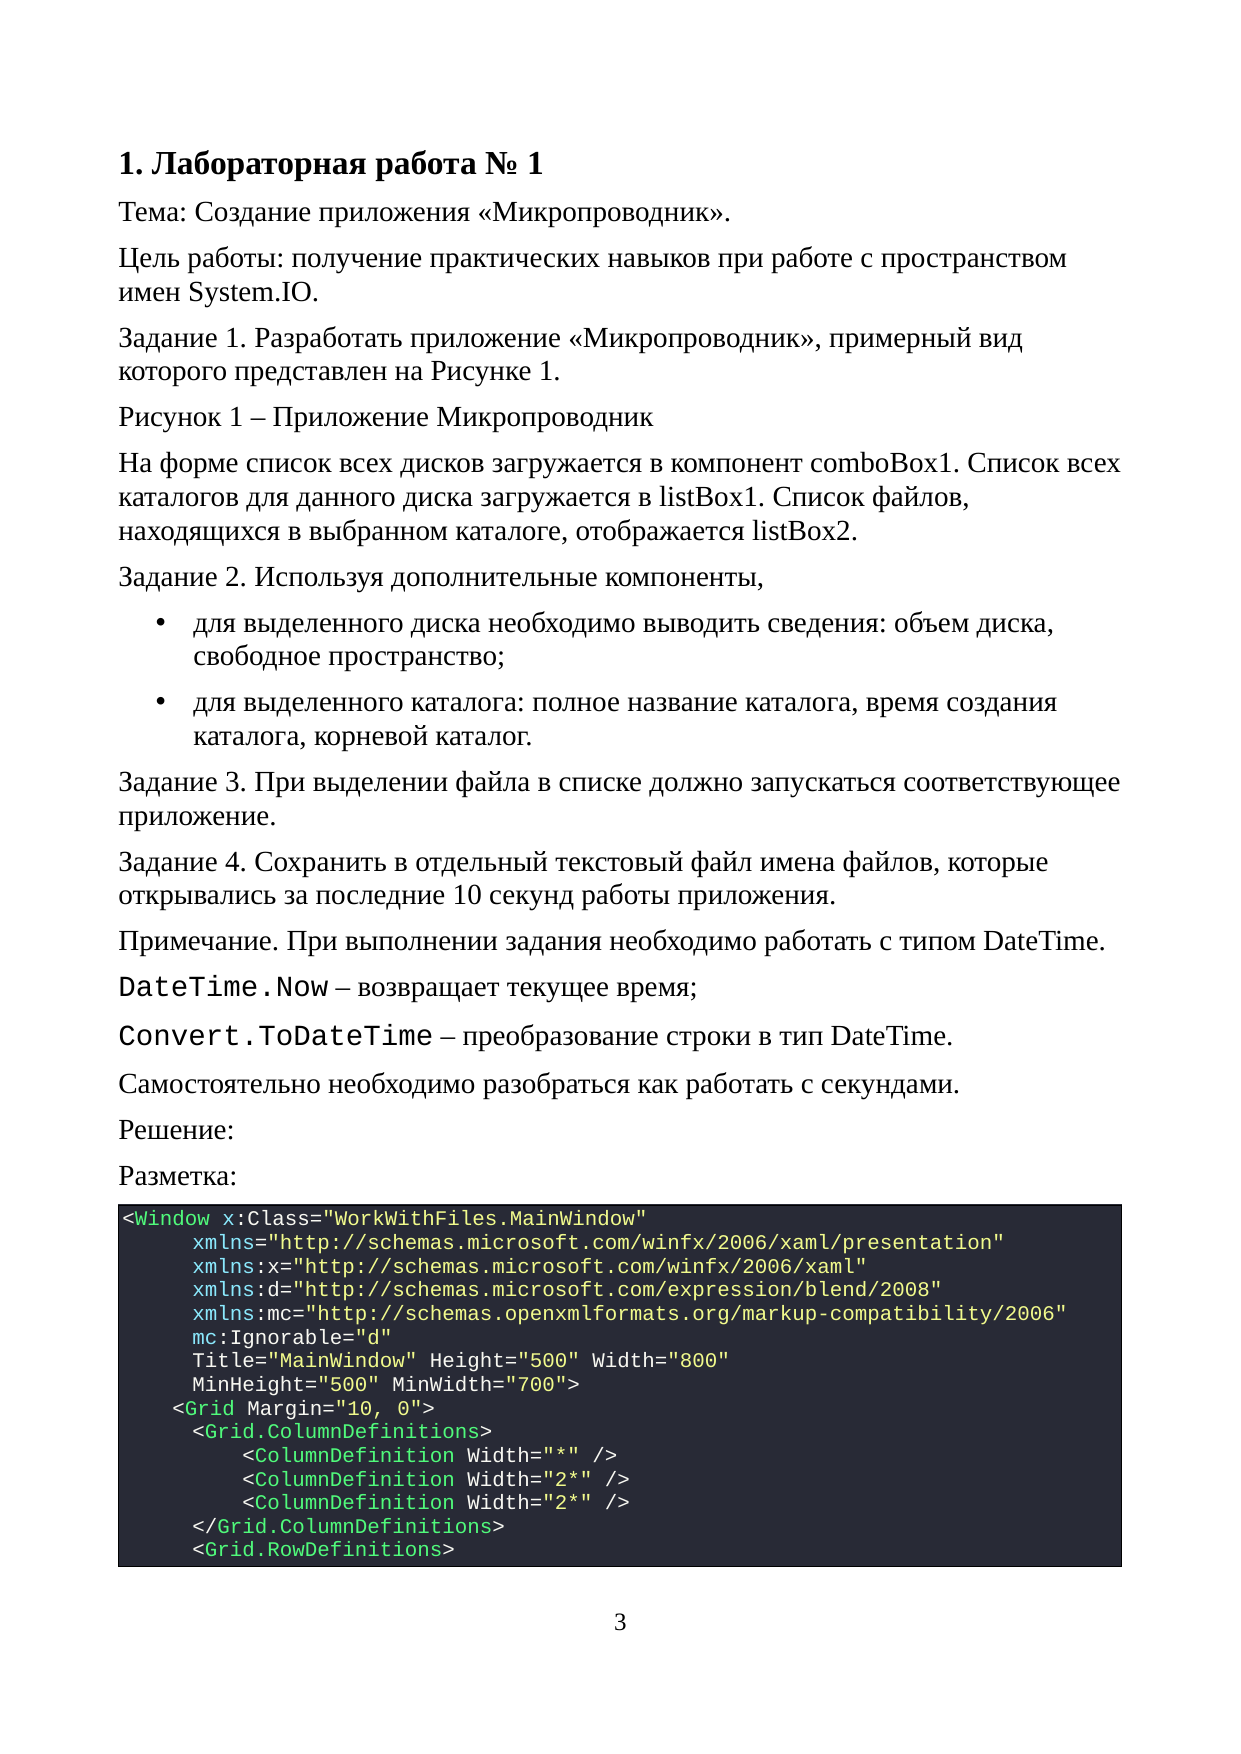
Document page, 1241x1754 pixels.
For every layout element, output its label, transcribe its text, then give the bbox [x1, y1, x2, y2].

text Цель работы: получение практических навыков при работе с пространством имен System.IO. [118, 240, 1122, 307]
text Convert.ToDateTime – преобразование строки в тип DateTime. [118, 1018, 1122, 1054]
subtitle Лабораторная работа № 1 [118, 143, 1122, 182]
text <ColumnDefinition Width="2*" /> [119, 1464, 1121, 1488]
text На форме список всех дисков загружается в компонент comboBox1. Список всех каталогов для данного диска загружается в listBox1. Список файлов, находящихся в выбранном каталоге, отображается listBox2. [118, 446, 1122, 546]
text <Grid.RowDefinitions> [119, 1536, 1121, 1566]
text xmlns:mc="http://schemas.openxmlformats.org/markup-compatibility/2006" [119, 1299, 1121, 1323]
list для выделенного каталога: полное название каталога, время создания каталога, корневой каталог. [156, 684, 1122, 752]
text Примечание. При выполнении задания необходимо работать с типом DateTime. [118, 923, 1122, 957]
text <Window x:Class="WorkWithFiles.MainWindow" [119, 1206, 1121, 1228]
text Самостоятельно необходимо разобраться как работать с секундами. [118, 1066, 1122, 1100]
text DateTime.Now – возвращает текущее время; [118, 969, 1122, 1005]
text mc:Ignorable="d" [119, 1323, 1121, 1346]
text Задание 4. Сохранить в отдельный текстовый файл имена файлов, которые открывались за последние 10 секунд работы приложения. [118, 844, 1122, 911]
text Решение: [118, 1112, 1122, 1146]
text xmlns="http://schemas.microsoft.com/winfx/2006/xaml/presentation" [119, 1228, 1121, 1252]
text xmlns:d="http://schemas.microsoft.com/expression/blend/2008" [119, 1275, 1121, 1299]
list для выделенного диска необходимо выводить сведения: объем диска, свободное пространство; [156, 605, 1122, 672]
text Тема: Создание приложения «Микропроводник». [118, 194, 1122, 228]
text <Grid.ColumnDefinitions> [119, 1417, 1121, 1441]
text Рисунок 1 – Приложение Микропроводник [118, 399, 1122, 433]
text Title="MainWindow" Height="500" Width="800" [119, 1346, 1121, 1370]
text Задание 1. Разработать приложение «Микропроводник», примерный вид которого представлен на Рисунке 1. [118, 320, 1122, 387]
text </Grid.ColumnDefinitions> [119, 1512, 1121, 1536]
text Задание 3. При выделении файла в списке должно запускаться соответствующее приложение. [118, 764, 1122, 831]
text <Grid Margin="10, 0"> [119, 1394, 1121, 1417]
text Разметка: [118, 1158, 1122, 1192]
text Задание 2. Используя дополнительные компоненты, [118, 559, 1122, 592]
text xmlns:x="http://schemas.microsoft.com/winfx/2006/xaml" [119, 1252, 1121, 1275]
text MinHeight="500" MinWidth="700"> [119, 1370, 1121, 1394]
text <ColumnDefinition Width="*" /> [119, 1441, 1121, 1464]
text <ColumnDefinition Width="2*" /> [119, 1488, 1121, 1512]
